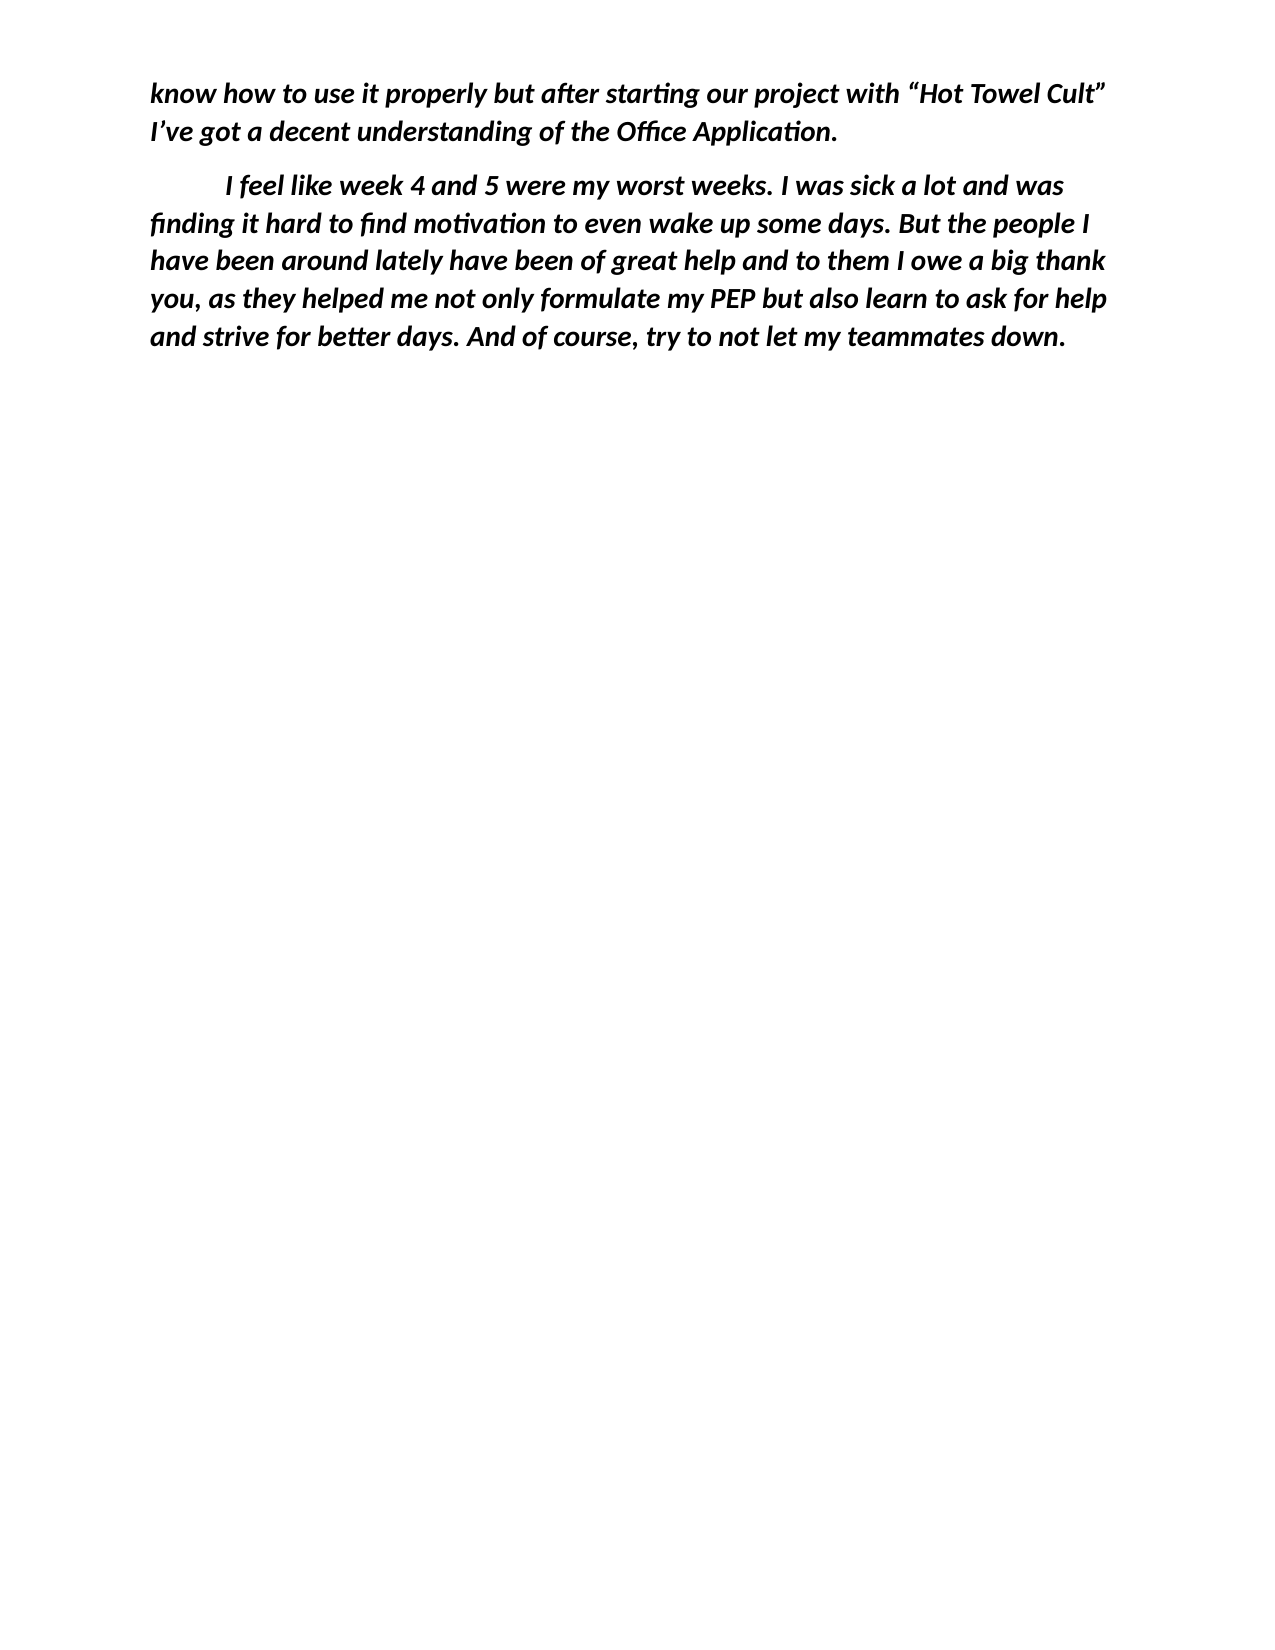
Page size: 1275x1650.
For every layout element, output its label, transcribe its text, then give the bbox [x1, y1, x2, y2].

list know how to use it properly but after starting our project with “Hot Towel Cult” I’ve got a decent understanding of the Office Application. [150, 75, 1125, 148]
list I feel like week 4 and 5 were my worst weeks. I was sick a lot and was finding it hard to find motivation to even wake up some days. But the people I have been around lately have been of great help and to them I owe a big thank you, as they helped me not only formulate my PEP but also learn to ask for help and strive for better days. And of course, try to not let my teammates down. [150, 167, 1125, 353]
